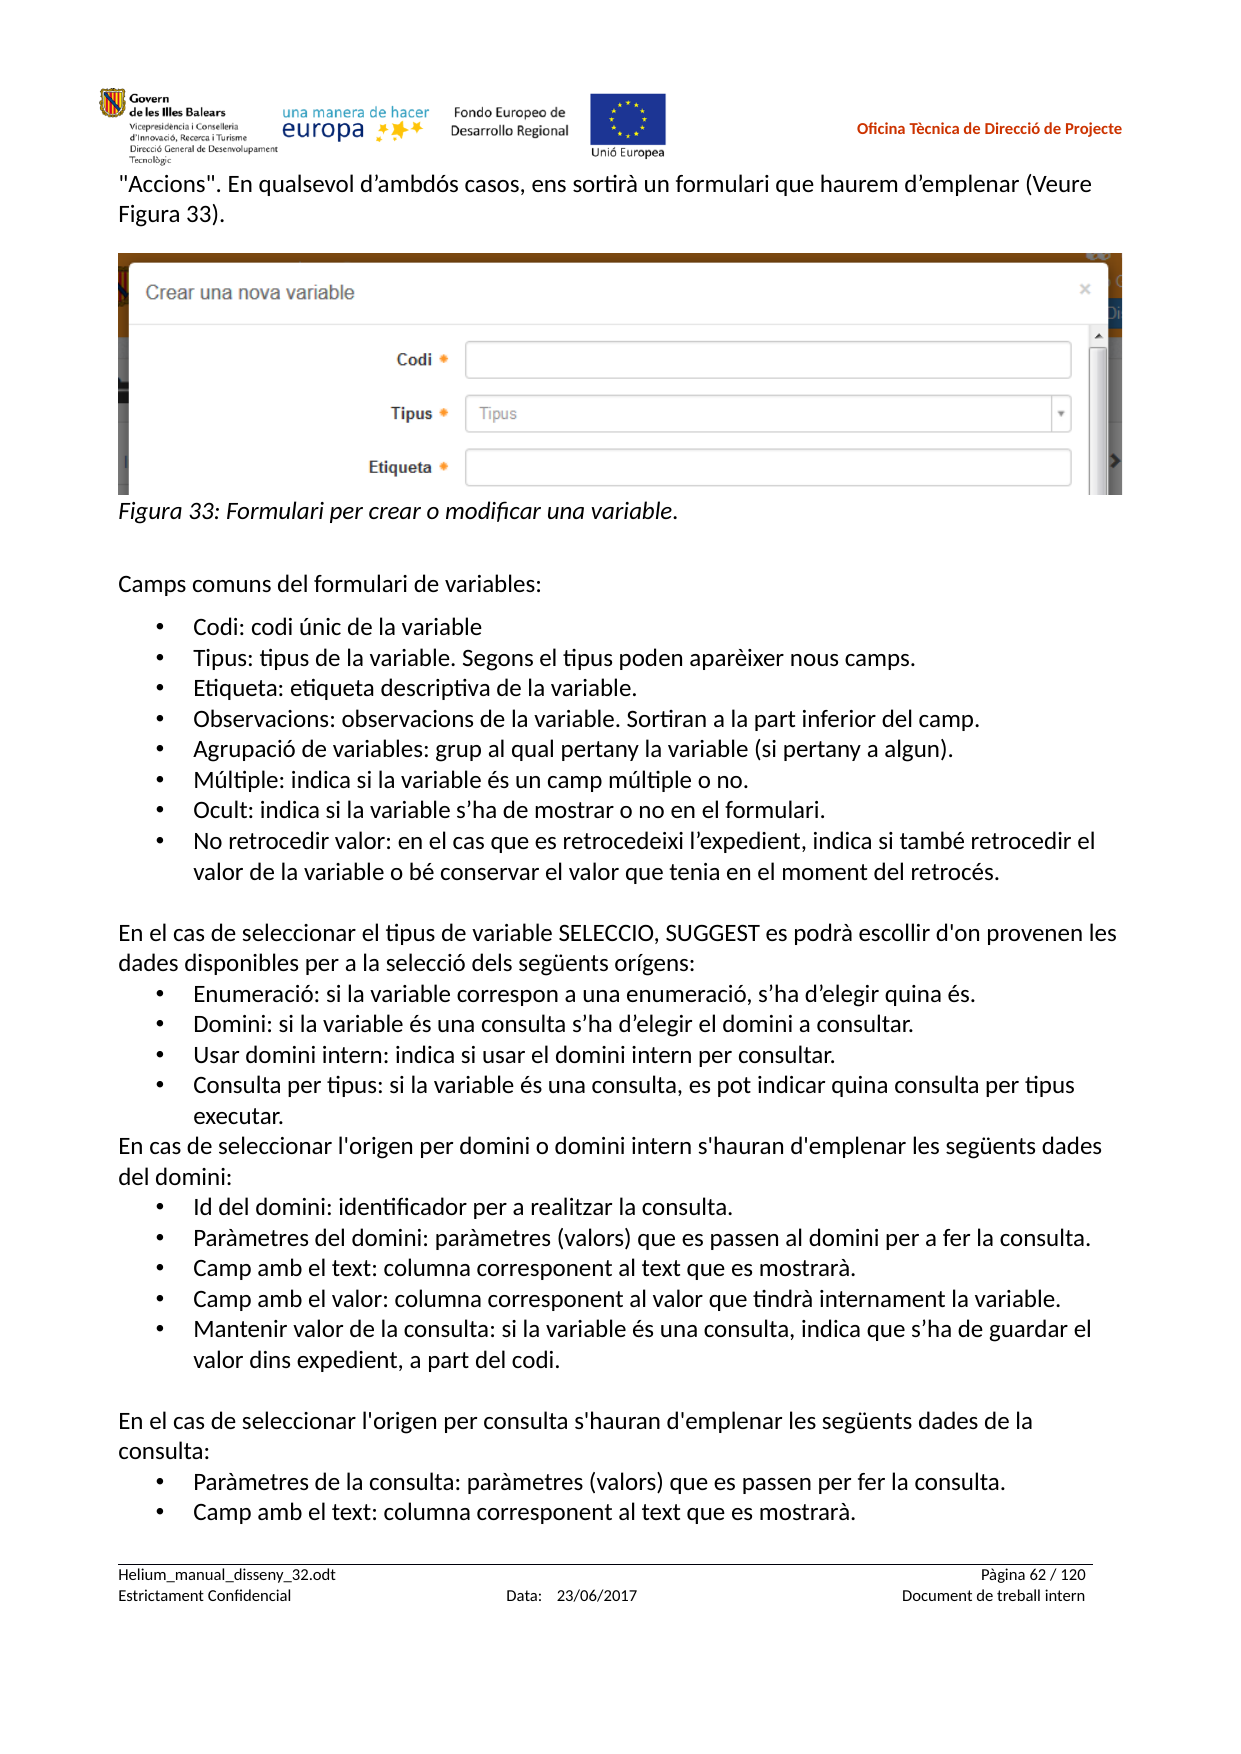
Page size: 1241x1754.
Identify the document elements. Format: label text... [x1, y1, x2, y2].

text En cas de seleccionar l'origen per domini o domini intern s'hauran d'emplenar les següents dades del domini: [118, 1130, 1122, 1191]
list Observacions: observacions de la variable. Sortiran a la part inferior del camp. [156, 703, 1122, 733]
list Paràmetres del domini: paràmetres (valors) que es passen al domini per a fer la consulta. [156, 1222, 1122, 1252]
list Paràmetres de la consulta: paràmetres (valors) que es passen per fer la consulta. [156, 1466, 1122, 1497]
list Consulta per tipus: si la variable és una consulta, es pot indicar quina consulta per tipus executar. [156, 1069, 1122, 1130]
text Figura 33: Formulari per crear o modificar una variable. [118, 495, 1122, 525]
list Camp amb el text: columna corresponent al text que es mostrarà. [156, 1497, 1122, 1527]
list Mantenir valor de la consulta: si la variable és una consulta, indica que s’ha de guardar el valor dins expedient, a part del codi. [156, 1313, 1122, 1374]
picture [99, 87, 668, 166]
list Agrupació de variables: grup al qual pertany la variable (si pertany a algun). [156, 733, 1122, 764]
list Múltiple: indica si la variable és un camp múltiple o no. [156, 764, 1122, 794]
list Codi: codi únic de la variable [156, 611, 1122, 642]
text En el cas de seleccionar el tipus de variable SELECCIO, SUGGEST es podrà escollir d'on provenen les dades disponibles per a la selecció dels següents orígens: [118, 917, 1122, 978]
text Camps comuns del formulari de variables: [118, 568, 1122, 599]
list Ocult: indica si la variable s’ha de mostrar o no en el formulari. [156, 794, 1122, 825]
text En el cas de seleccionar l'origen per consulta s'hauran d'emplenar les següents dades de la consulta: [118, 1405, 1122, 1466]
list Domini: si la variable és una consulta s’ha d’elegir el domini a consultar. [156, 1008, 1122, 1039]
text "Accions". En qualsevol d’ambdós casos, ens sortirà un formulari que haurem d’emplenar (Veure Figura 33). [118, 168, 1122, 229]
list Etiqueta: etiqueta descriptiva de la variable. [156, 672, 1122, 703]
picture [118, 253, 1123, 495]
list No retrocedir valor: en el cas que es retrocedeixi l’expedient, indica si també retrocedir el valor de la variable o bé conservar el valor que tenia en el moment del retrocés. [156, 825, 1122, 886]
list Enumeració: si la variable correspon a una enumeració, s’ha d’elegir quina és. [156, 978, 1122, 1008]
list Camp amb el valor: columna corresponent al valor que tindrà internament la variable. [156, 1283, 1122, 1313]
list Id del domini: identificador per a realitzar la consulta. [156, 1191, 1122, 1222]
list Tipus: tipus de la variable. Segons el tipus poden aparèixer nous camps. [156, 642, 1122, 672]
list Camp amb el text: columna corresponent al text que es mostrarà. [156, 1252, 1122, 1283]
list Usar domini intern: indica si usar el domini intern per consultar. [156, 1039, 1122, 1069]
